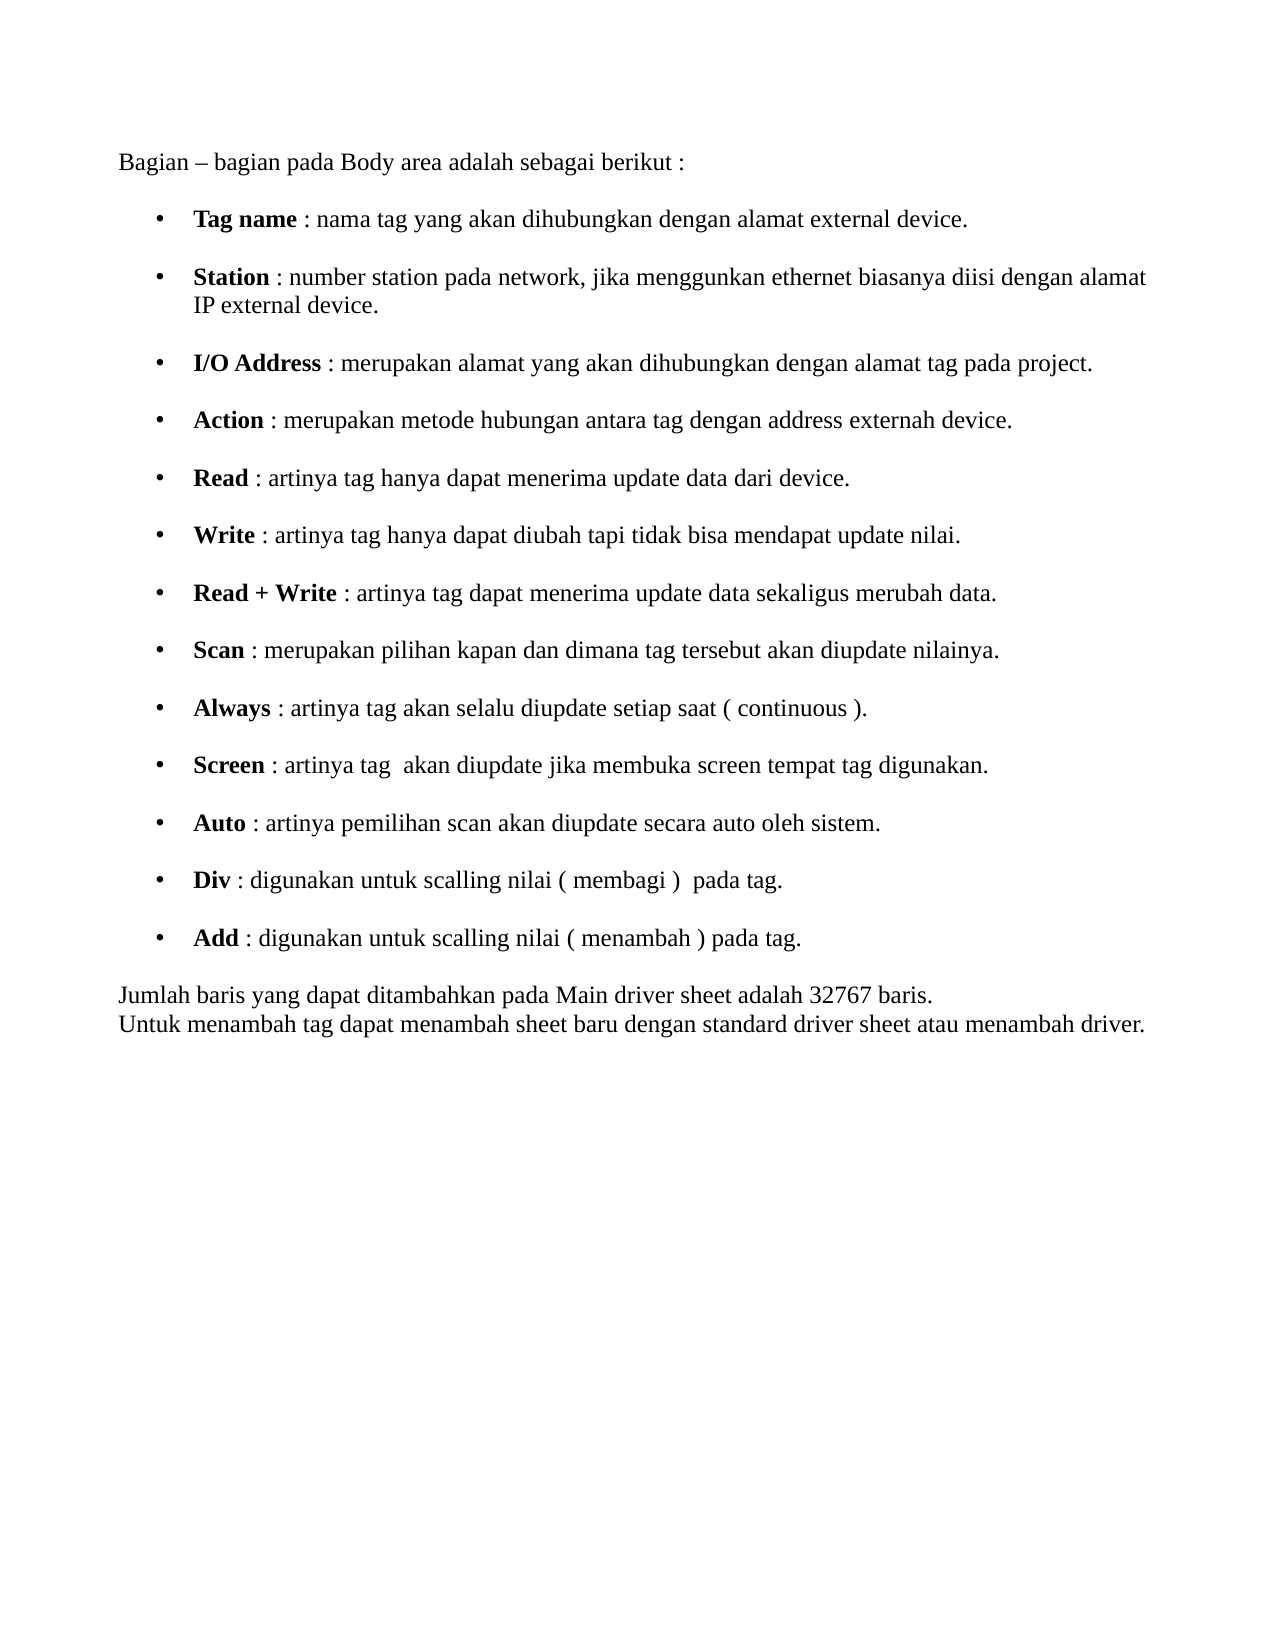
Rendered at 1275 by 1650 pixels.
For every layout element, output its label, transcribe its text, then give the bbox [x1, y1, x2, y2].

list Read : artinya tag hanya dapat menerima update data dari device. [156, 463, 1157, 492]
list Always : artinya tag akan selalu diupdate setiap saat ( continuous ). [156, 693, 1157, 722]
text Bagian – bagian pada Body area adalah sebagai berikut : [118, 147, 1157, 176]
list Add : digunakan untuk scalling nilai ( menambah ) pada tag. [156, 923, 1157, 952]
list Tag name : nama tag yang akan dihubungkan dengan alamat external device. [156, 204, 1157, 233]
list Read + Write : artinya tag dapat menerima update data sekaligus merubah data. [156, 578, 1157, 607]
text Untuk menambah tag dapat menambah sheet baru dengan standard driver sheet atau menambah driver. [118, 1009, 1157, 1038]
text Jumlah baris yang dapat ditambahkan pada Main driver sheet adalah 32767 baris. [118, 981, 1157, 1009]
list Scan : merupakan pilihan kapan dan dimana tag tersebut akan diupdate nilainya. [156, 636, 1157, 664]
list Auto : artinya pemilihan scan akan diupdate secara auto oleh sistem. [156, 808, 1157, 837]
list Action : merupakan metode hubungan antara tag dengan address externah device. [156, 406, 1157, 434]
list Write : artinya tag hanya dapat diubah tapi tidak bisa mendapat update nilai. [156, 521, 1157, 549]
list Station : number station pada network, jika menggunkan ethernet biasanya diisi dengan alamat IP external device. [156, 262, 1157, 319]
list I/O Address : merupakan alamat yang akan dihubungkan dengan alamat tag pada project. [156, 348, 1157, 377]
list Screen : artinya tag akan diupdate jika membuka screen tempat tag digunakan. [156, 751, 1157, 779]
list Div : digunakan untuk scalling nilai ( membagi ) pada tag. [156, 866, 1157, 894]
